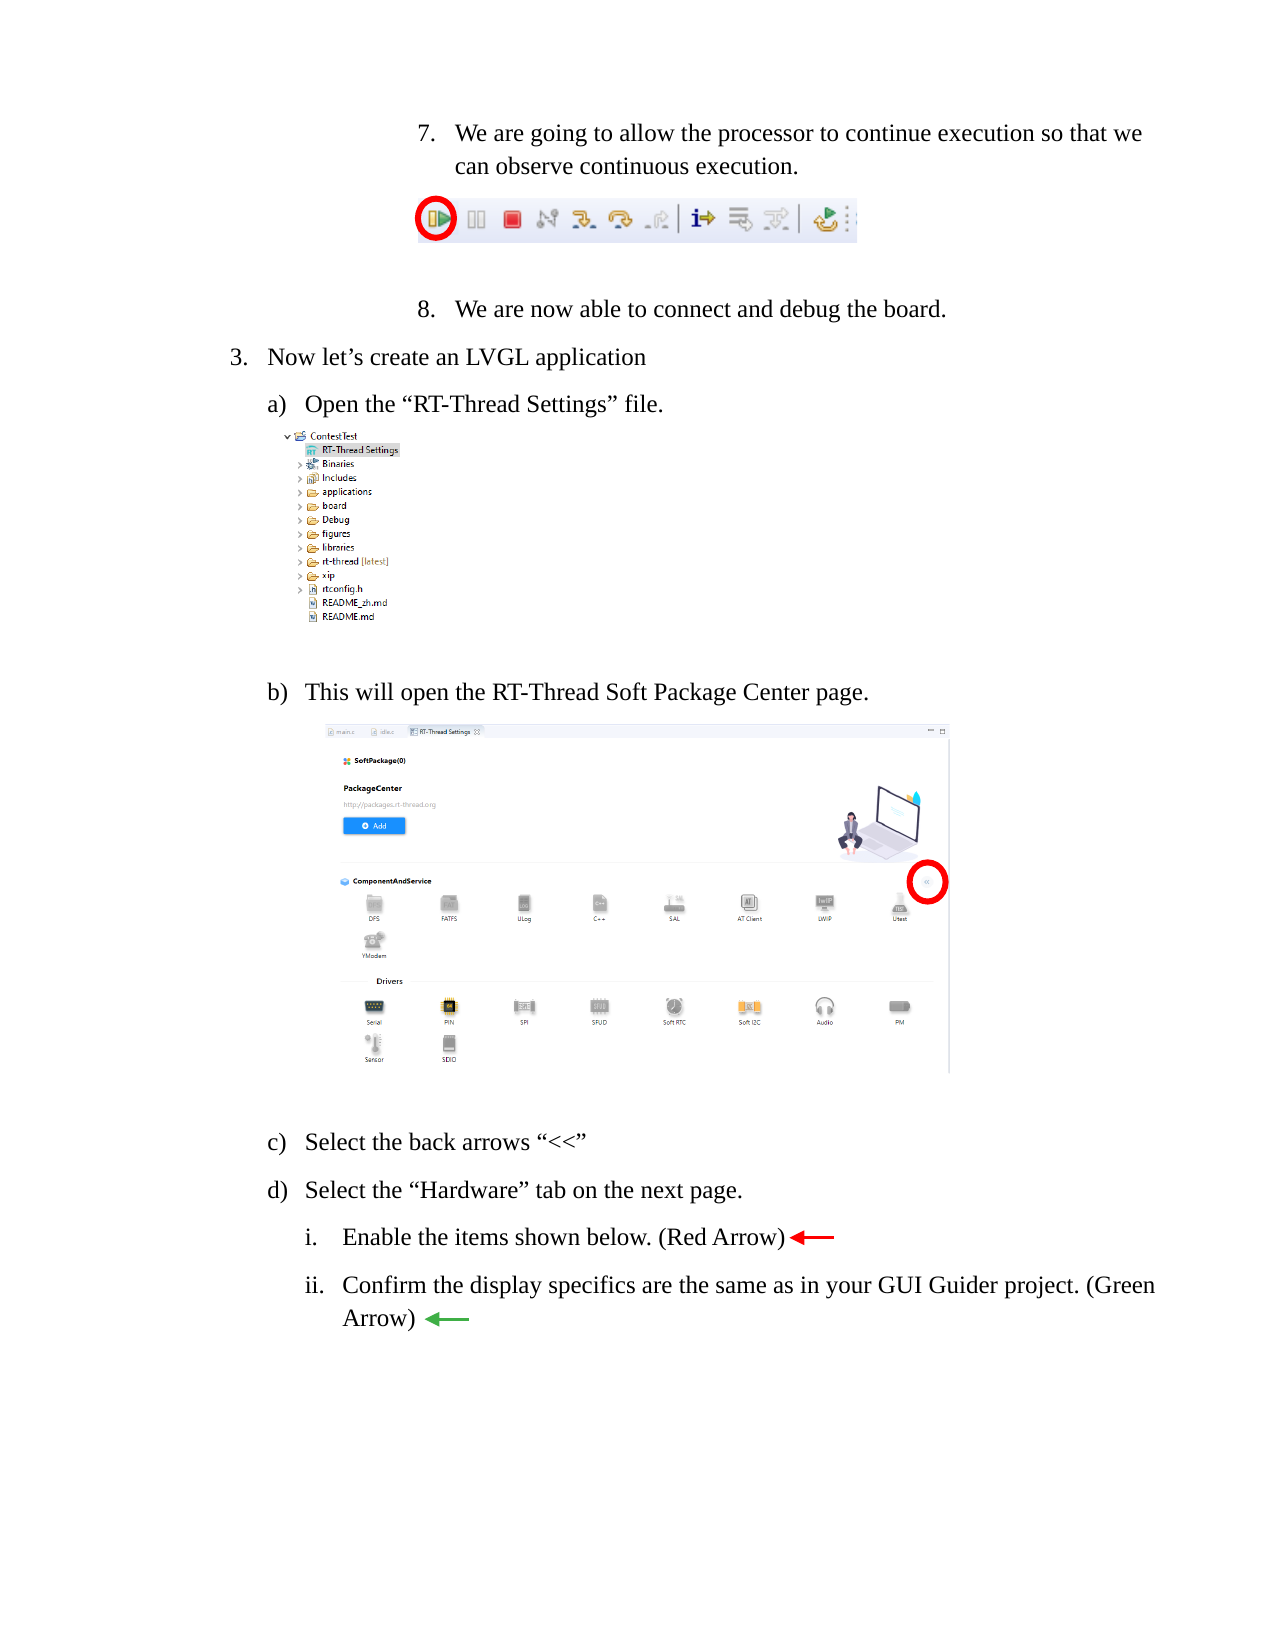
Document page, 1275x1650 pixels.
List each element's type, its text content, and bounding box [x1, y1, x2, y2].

list Enable the items shown below. (Red Arrow) [304, 1222, 1157, 1251]
list This will open the RT-Thread Soft Package Center page. [267, 677, 1157, 705]
list Open the “RT-Thread Settings” file. [267, 389, 1157, 418]
list Select the “Hardware” tab on the next page. [267, 1175, 1157, 1204]
picture [325, 724, 950, 1076]
list We are going to allow the processor to continue execution so that we can observe continuous execution. [417, 118, 1157, 180]
list Now let’s create an LVGL application [229, 342, 1157, 371]
picture [282, 429, 441, 625]
picture [418, 198, 424, 205]
list We are now able to connect and debug the board. [417, 294, 1157, 323]
list Select the back arrows “<<” [267, 1127, 1157, 1156]
list Confirm the display specifics are the same as in your GUI Guider project. (Green Arrow) [304, 1270, 1157, 1332]
picture [418, 198, 858, 243]
picture [422, 202, 450, 234]
